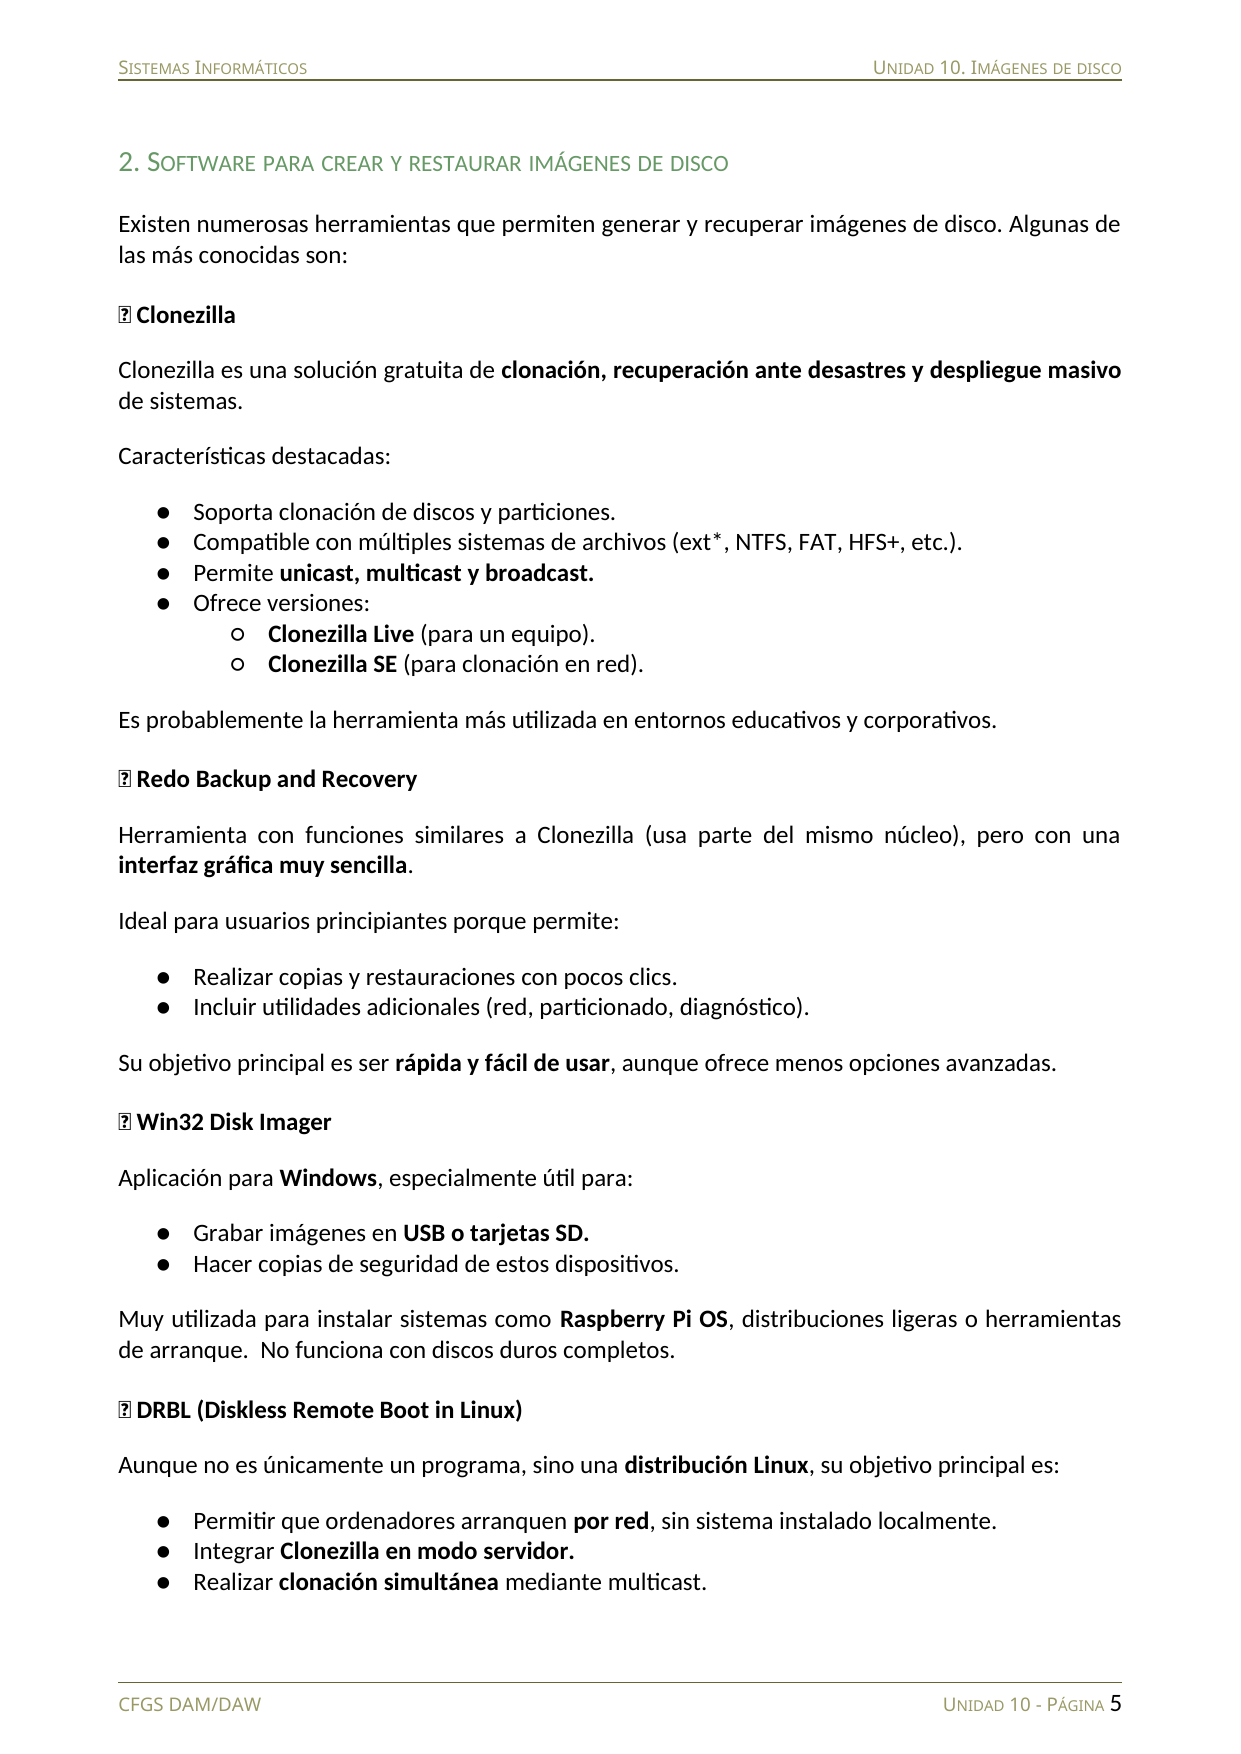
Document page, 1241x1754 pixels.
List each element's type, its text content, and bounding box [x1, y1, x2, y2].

text Aplicación para Windows, especialmente útil para: [118, 1162, 1122, 1192]
text Muy utilizada para instalar sistemas como Raspberry Pi OS, distribuciones ligeras o herramientas de arranque. No funciona con discos duros completos. [118, 1303, 1122, 1364]
list Incluir utilidades adicionales (red, particionado, diagnóstico). [156, 991, 1122, 1022]
text Existen numerosas herramientas que permiten generar y recuperar imágenes de disco. Algunas de las más conocidas son: [118, 208, 1122, 269]
text Clonezilla es una solución gratuita de clonación, recuperación ante desastres y despliegue masivo de sistemas. [118, 354, 1122, 415]
text Su objetivo principal es ser rápida y fácil de usar, aunque ofrece menos opciones avanzadas. [118, 1047, 1122, 1077]
text 🔹 Redo Backup and Recovery [118, 764, 1122, 794]
list Permitir que ordenadores arranquen por red, sin sistema instalado localmente. [156, 1505, 1122, 1535]
text Características destacadas: [118, 440, 1122, 471]
list Grabar imágenes en USB o tarjetas SD. [156, 1217, 1122, 1248]
text 🔹 DRBL (Diskless Remote Boot in Linux) [118, 1394, 1122, 1424]
text 🔹 Win32 Disk Imager [118, 1106, 1122, 1137]
list Realizar clonación simultánea mediante multicast. [156, 1566, 1122, 1596]
list Compatible con múltiples sistemas de archivos (ext*, NTFS, FAT, HFS+, etc.). [156, 526, 1122, 557]
text Herramienta con funciones similares a Clonezilla (usa parte del mismo núcleo), pero con una interfaz gráfica muy sencilla. [118, 819, 1122, 880]
list Ofrece versiones: [156, 587, 1122, 618]
list Integrar Clonezilla en modo servidor. [156, 1535, 1122, 1566]
text Es probablemente la herramienta más utilizada en entornos educativos y corporativos. [118, 704, 1122, 734]
list Permite unicast, multicast y broadcast. [156, 557, 1122, 587]
text 🔹 Clonezilla [118, 299, 1122, 329]
subtitle 2. Software para crear y restaurar imágenes de disco [118, 143, 1122, 178]
list Soporta clonación de discos y particiones. [156, 496, 1122, 526]
list Clonezilla SE (para clonación en red). [231, 648, 1122, 679]
list Clonezilla Live (para un equipo). [231, 618, 1122, 648]
text Aunque no es únicamente un programa, sino una distribución Linux, su objetivo principal es: [118, 1449, 1122, 1480]
list Hacer copias de seguridad de estos dispositivos. [156, 1248, 1122, 1278]
list Realizar copias y restauraciones con pocos clics. [156, 961, 1122, 991]
text Ideal para usuarios principiantes porque permite: [118, 905, 1122, 936]
